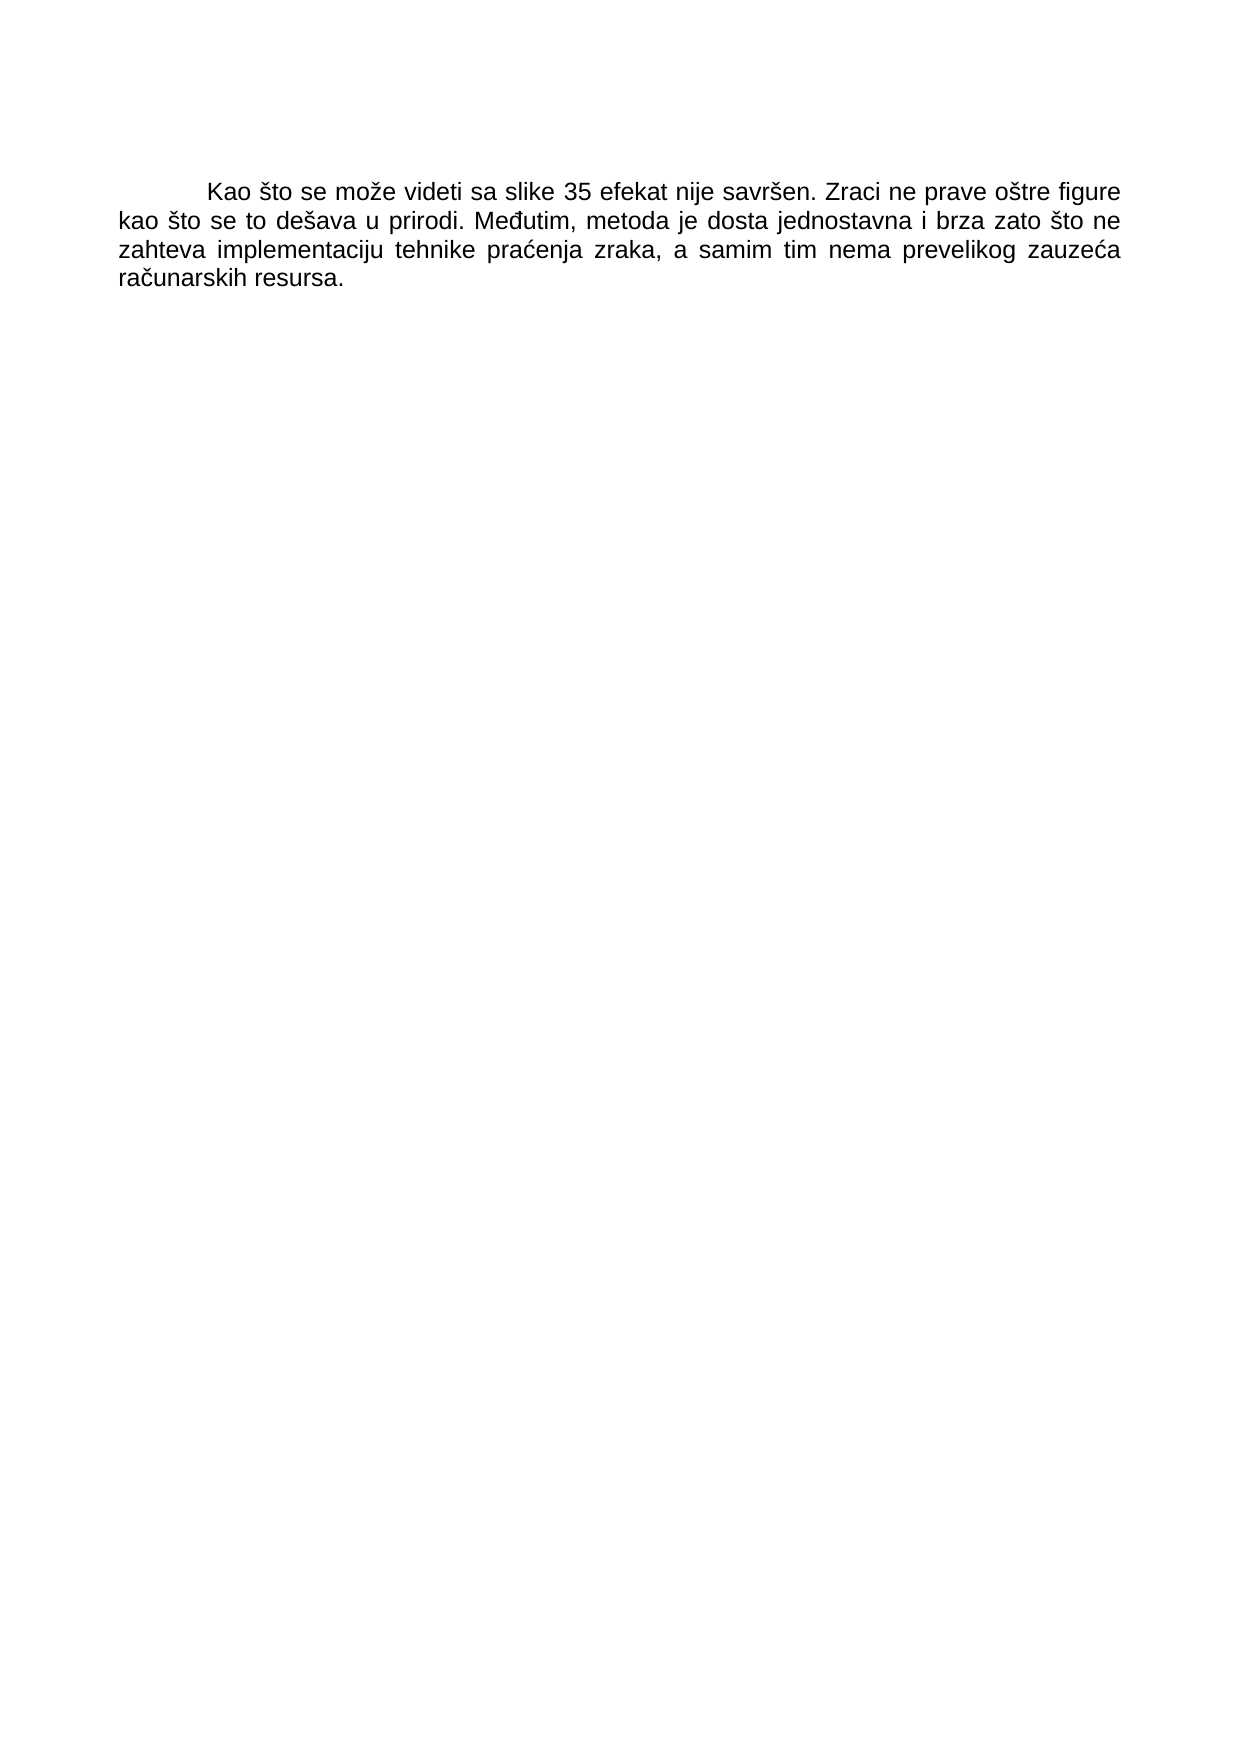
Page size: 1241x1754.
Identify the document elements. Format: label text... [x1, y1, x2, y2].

text Kao što se može videti sa slike 35 efekat nije savršen. Zraci ne prave oštre figure kao što se to dešava u prirodi. Međutim, metoda je dosta jednostavna i brza zato što ne zahteva implementaciju tehnike praćenja zraka, a samim tim nema prevelikog zauzeća računarskih resursa. [118, 177, 1122, 292]
